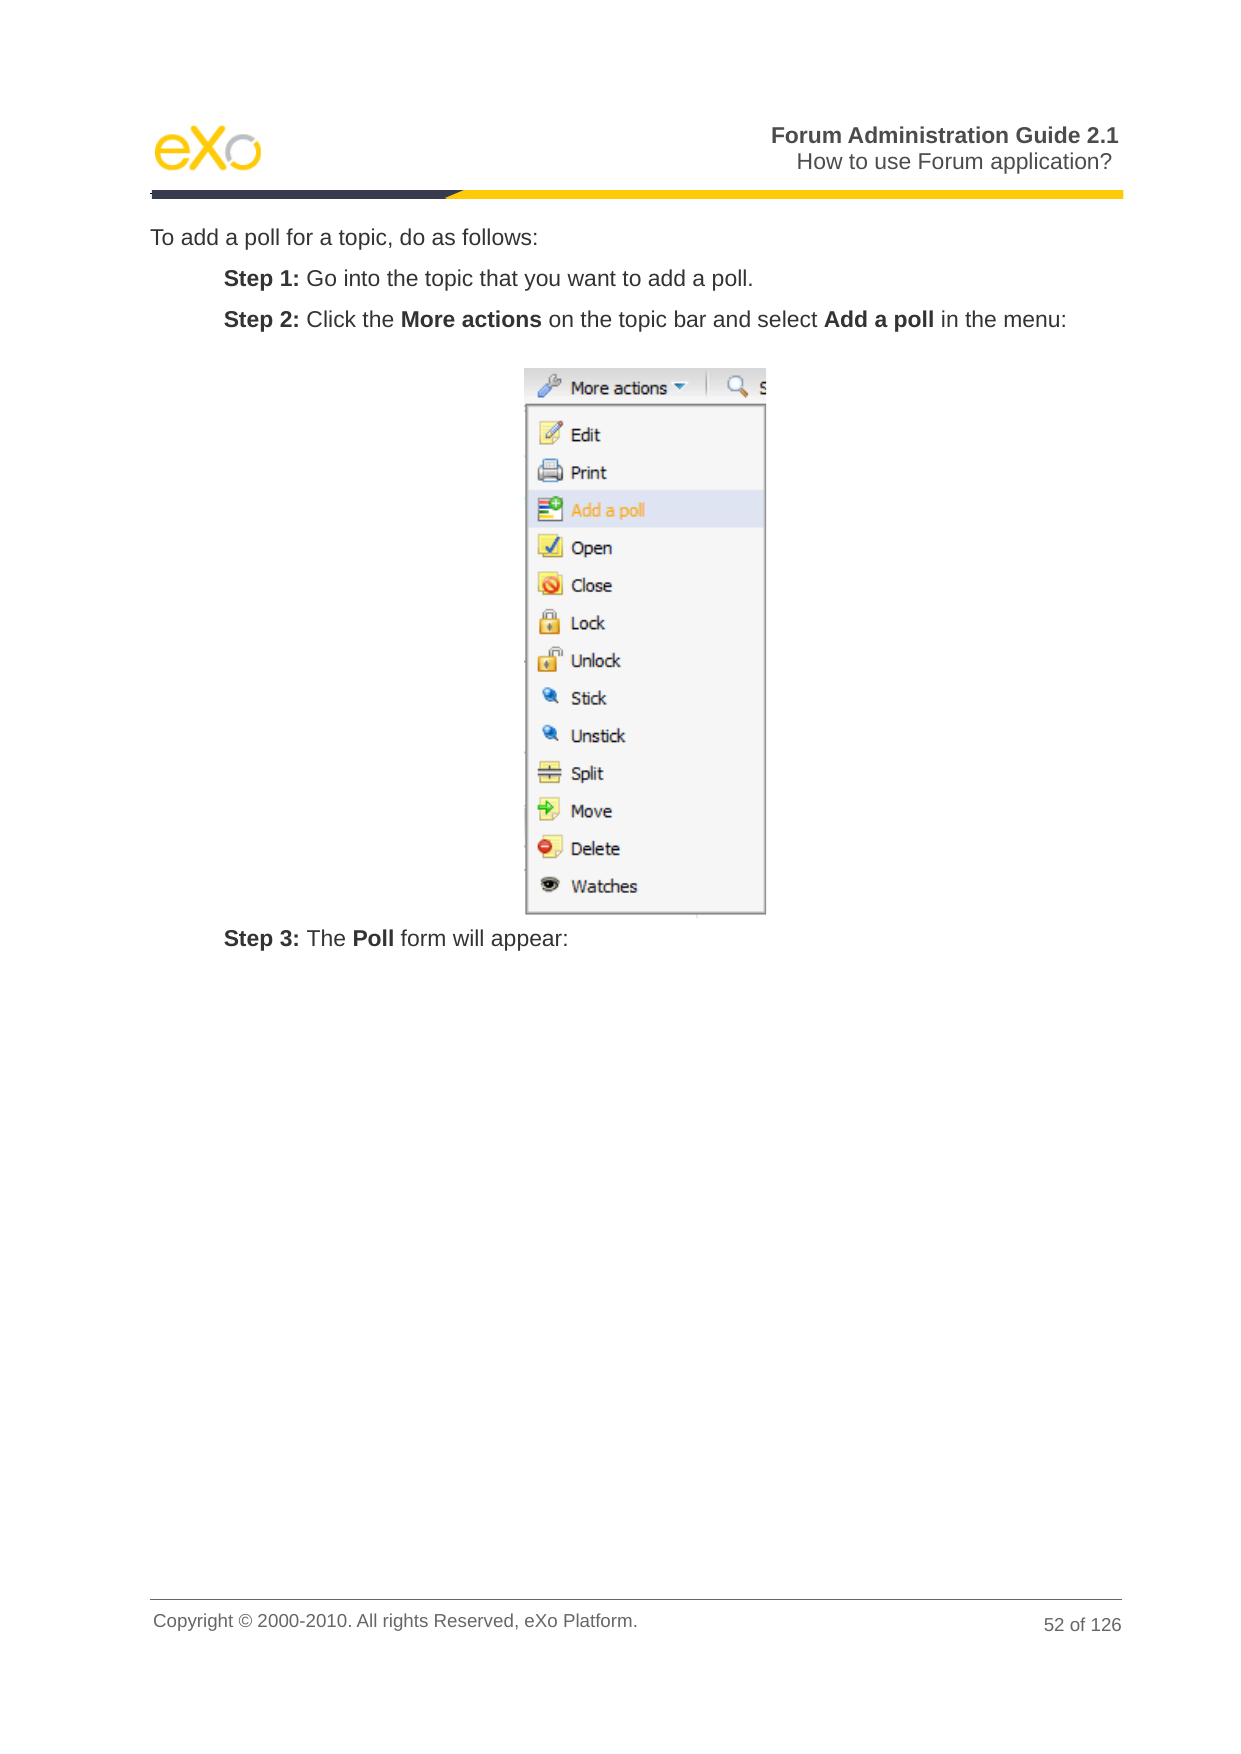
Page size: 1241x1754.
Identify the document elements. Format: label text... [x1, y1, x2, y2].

picture [155, 125, 262, 171]
list Step 3: The Poll form will appear: [186, 355, 1122, 951]
text To add a poll for a topic, do as follows: [150, 223, 1122, 250]
list Step 1: Go into the topic that you want to add a poll. [186, 265, 1122, 291]
picture [151, 190, 1124, 199]
picture [524, 368, 767, 918]
list Step 2: Click the More actions on the topic bar and select Add a poll in the menu: [186, 306, 1122, 333]
